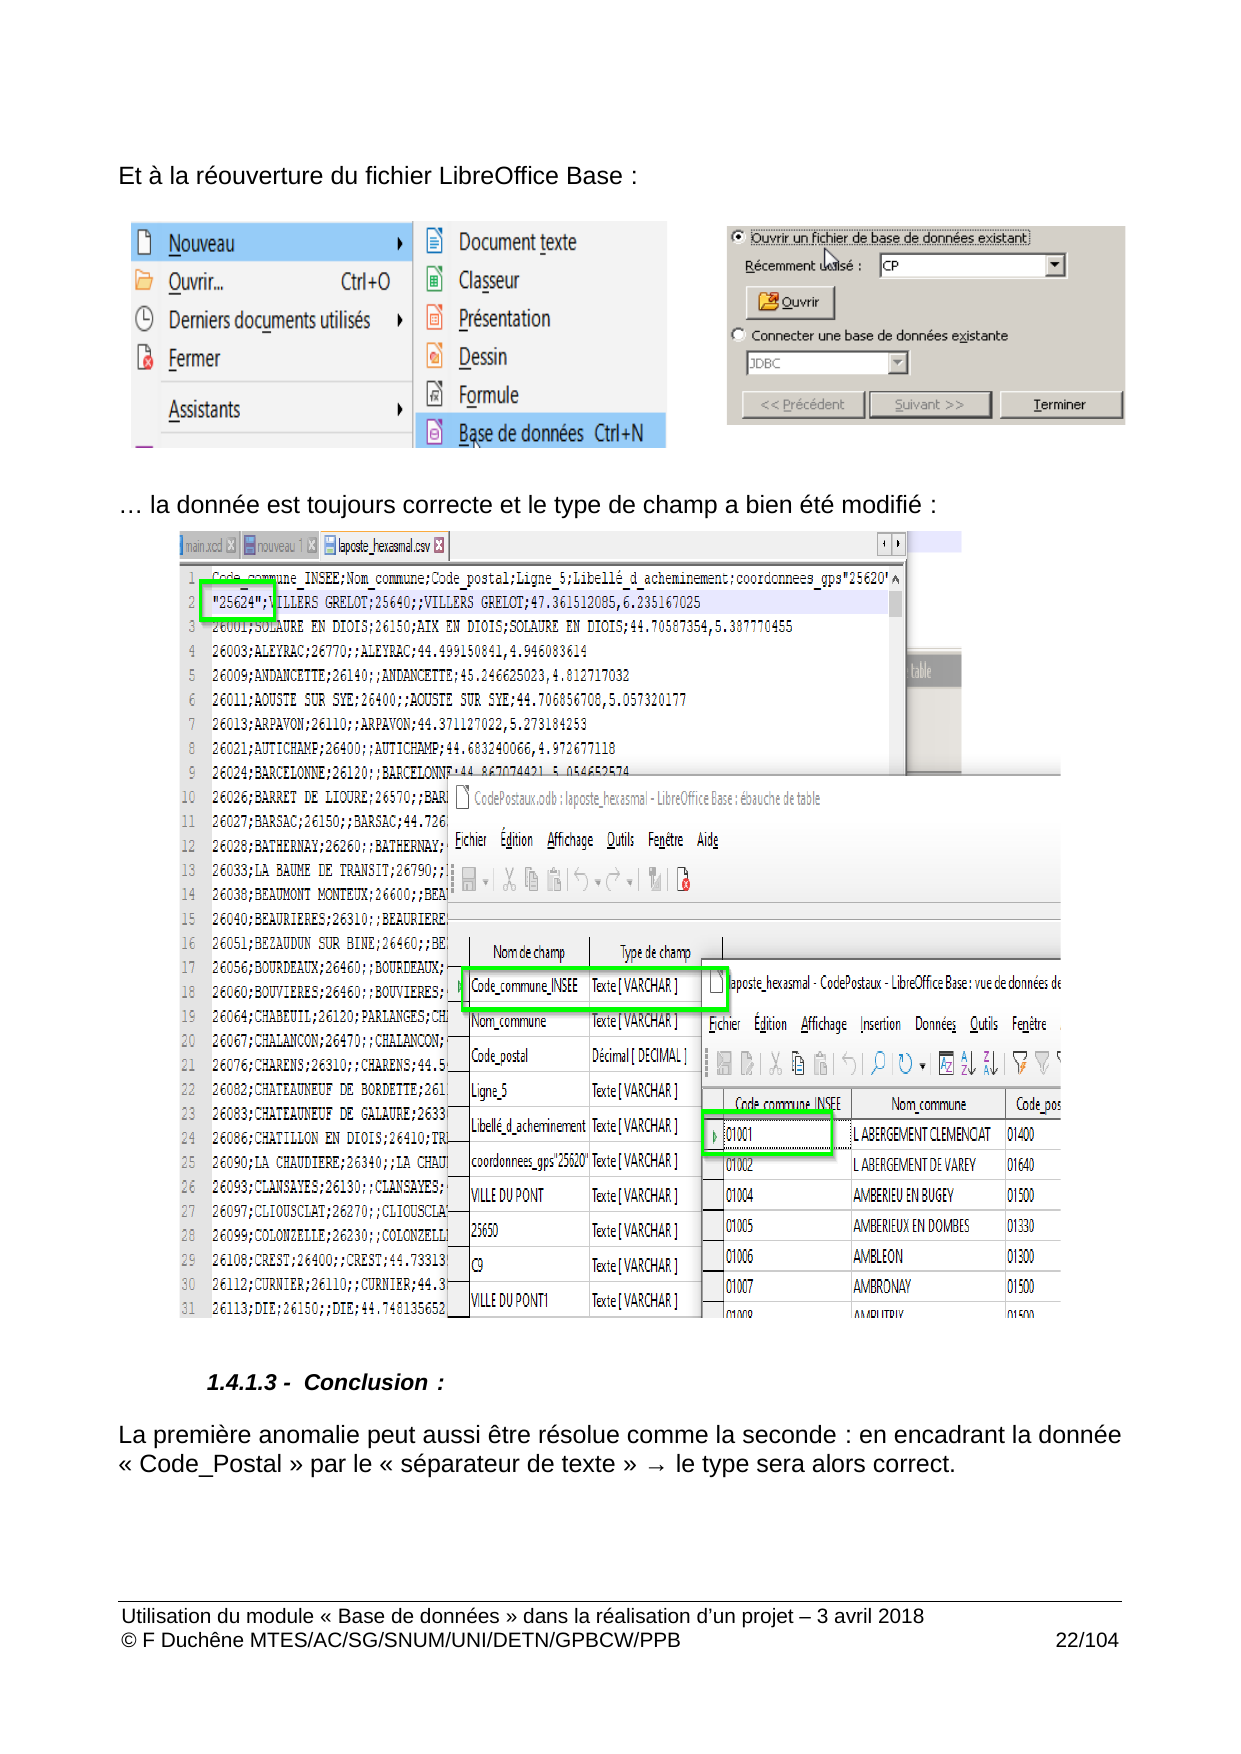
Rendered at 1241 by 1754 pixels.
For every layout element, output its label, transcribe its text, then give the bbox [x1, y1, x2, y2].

text La première anomalie peut aussi être résolue comme la seconde : en encadrant la donnée « Code_Postal » par le « séparateur de texte » → le type sera alors correct. [118, 1420, 1122, 1478]
text … la donnée est toujours correcte et le type de champ a bien été modifié : [118, 490, 1122, 519]
text Et à la réouverture du fichier LibreOffice Base : [118, 161, 1122, 190]
picture [726, 226, 1126, 425]
picture [179, 531, 1061, 1318]
picture [131, 221, 668, 448]
subtitle Conclusion : [207, 1369, 1122, 1396]
